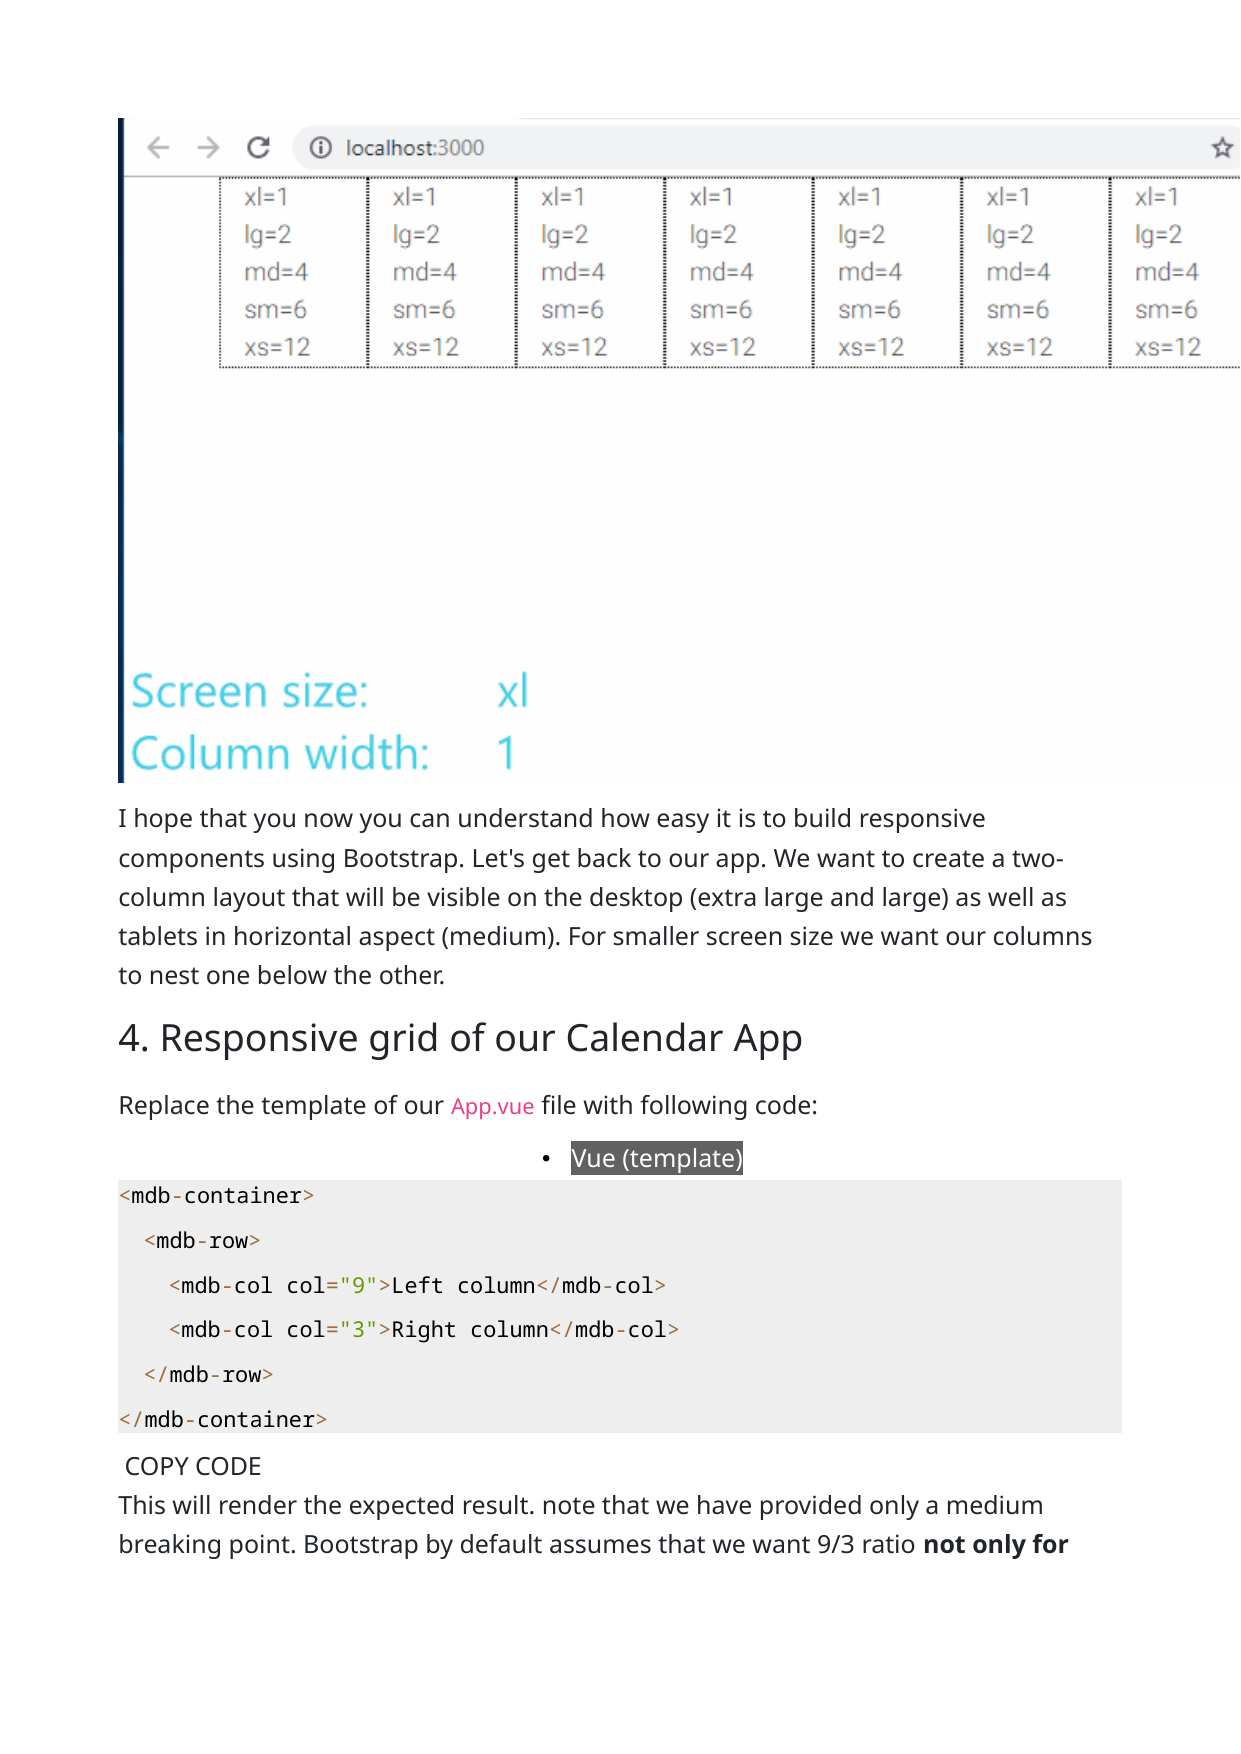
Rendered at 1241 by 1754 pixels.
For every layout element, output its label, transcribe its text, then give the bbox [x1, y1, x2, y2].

text </mdb-row> [118, 1359, 1122, 1389]
text <mdb-col col="3">Right column</mdb-col> [118, 1314, 1122, 1344]
text Replace the template of our App.vue file with following code: [118, 1087, 1122, 1121]
text I hope that you now you can understand how easy it is to build responsive components using Bootstrap. Let's get back to our app. We want to create a two-column layout that will be visible on the desktop (extra large and large) as well as tablets in horizontal aspect (medium). For smaller screen size we want our columns to nest one below the other. [118, 801, 1122, 992]
text <mdb-col col="9">Left column</mdb-col> [118, 1269, 1122, 1299]
subtitle 4. Responsive grid of our Calendar App [118, 1011, 1122, 1062]
text </mdb-container> [118, 1404, 1122, 1433]
text COPY CODE [118, 1448, 1122, 1482]
text This will render the expected result. note that we have provided only a medium breaking point. Bootstrap by default assumes that we want 9/3 ratio not only for [118, 1487, 1122, 1561]
text <mdb-row> [118, 1225, 1122, 1255]
picture [118, 118, 1241, 783]
list Vue (template) [162, 1141, 1122, 1175]
text <mdb-container> [118, 1180, 1122, 1210]
